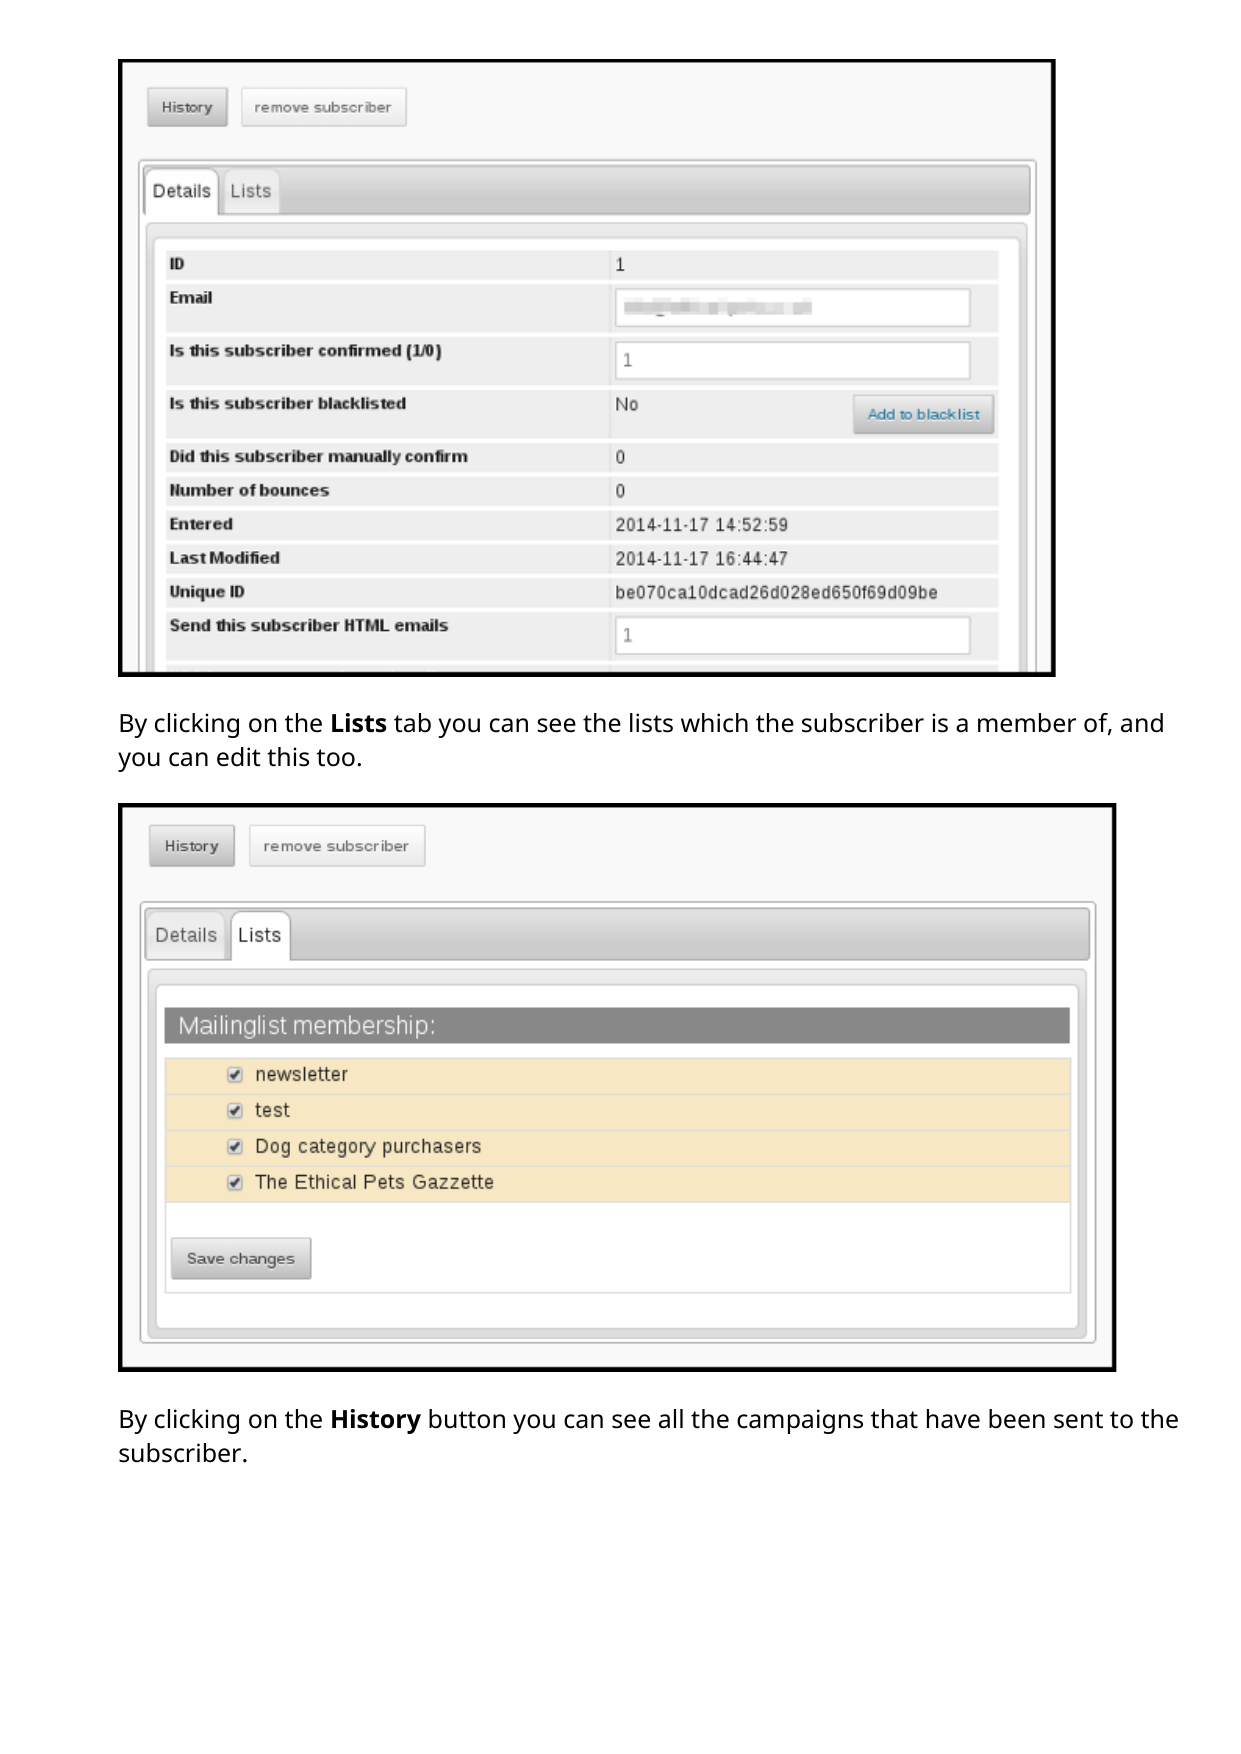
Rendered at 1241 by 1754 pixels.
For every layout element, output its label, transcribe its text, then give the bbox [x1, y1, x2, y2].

picture [118, 59, 1056, 677]
text By clicking on the History button you can see all the campaigns that have been sent to the subscriber. [118, 1402, 1181, 1470]
text By clicking on the Lists tab you can see the lists which the subscriber is a member of, and you can edit this too. [118, 706, 1181, 774]
picture [118, 803, 1117, 1372]
